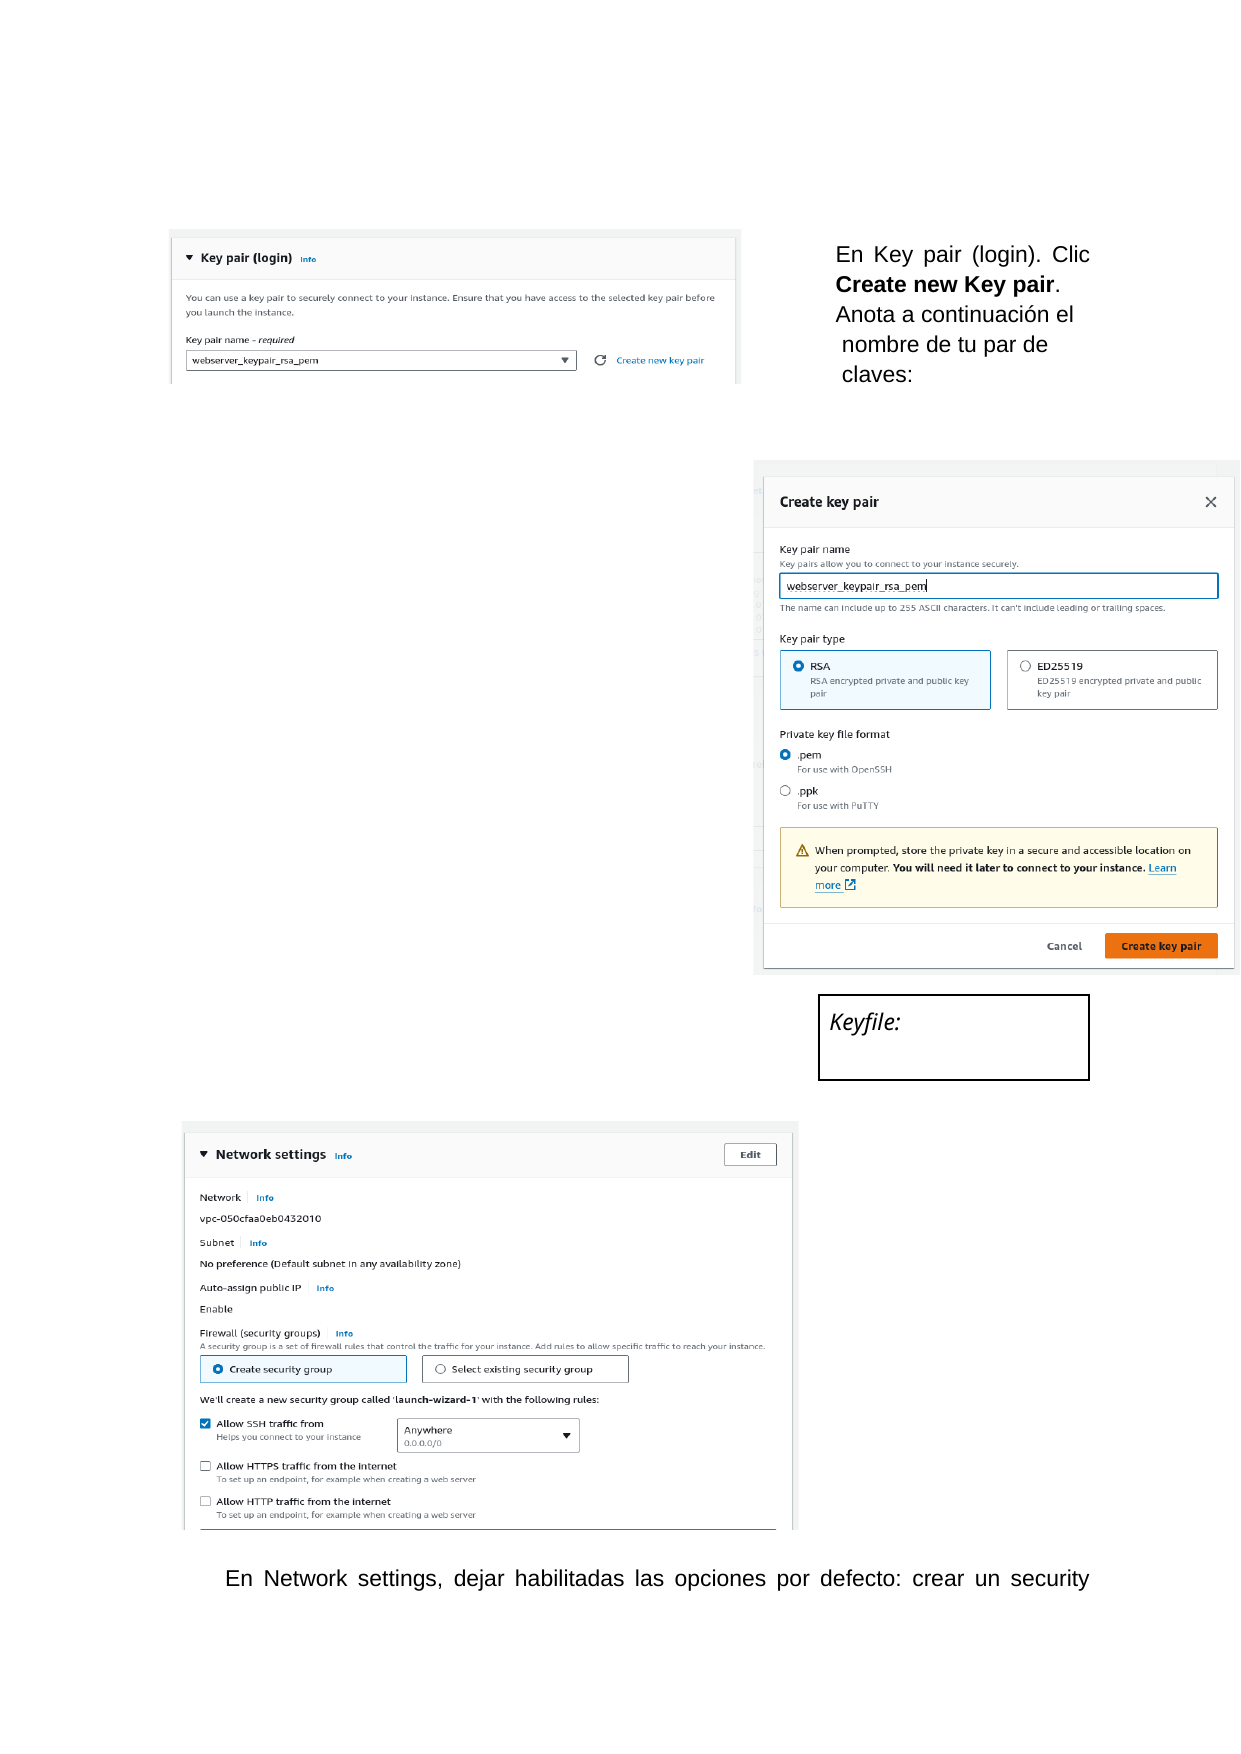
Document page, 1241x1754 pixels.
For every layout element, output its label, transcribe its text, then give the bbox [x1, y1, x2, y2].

text En Key pair (login). Clic Create new Key pair. [742, 241, 1090, 297]
text nombre de tu par de [225, 331, 1090, 358]
picture [477, 1121, 799, 1530]
text [225, 241, 443, 297]
text Anota a continuación el [225, 301, 1090, 327]
text claves: [225, 361, 1090, 388]
picture [1062, 460, 1240, 975]
picture [443, 229, 742, 310]
table_header Keyfile: [820, 996, 1088, 1079]
text En Network settings, dejar habilitadas las opciones por defecto: crear un security [225, 1564, 1090, 1591]
